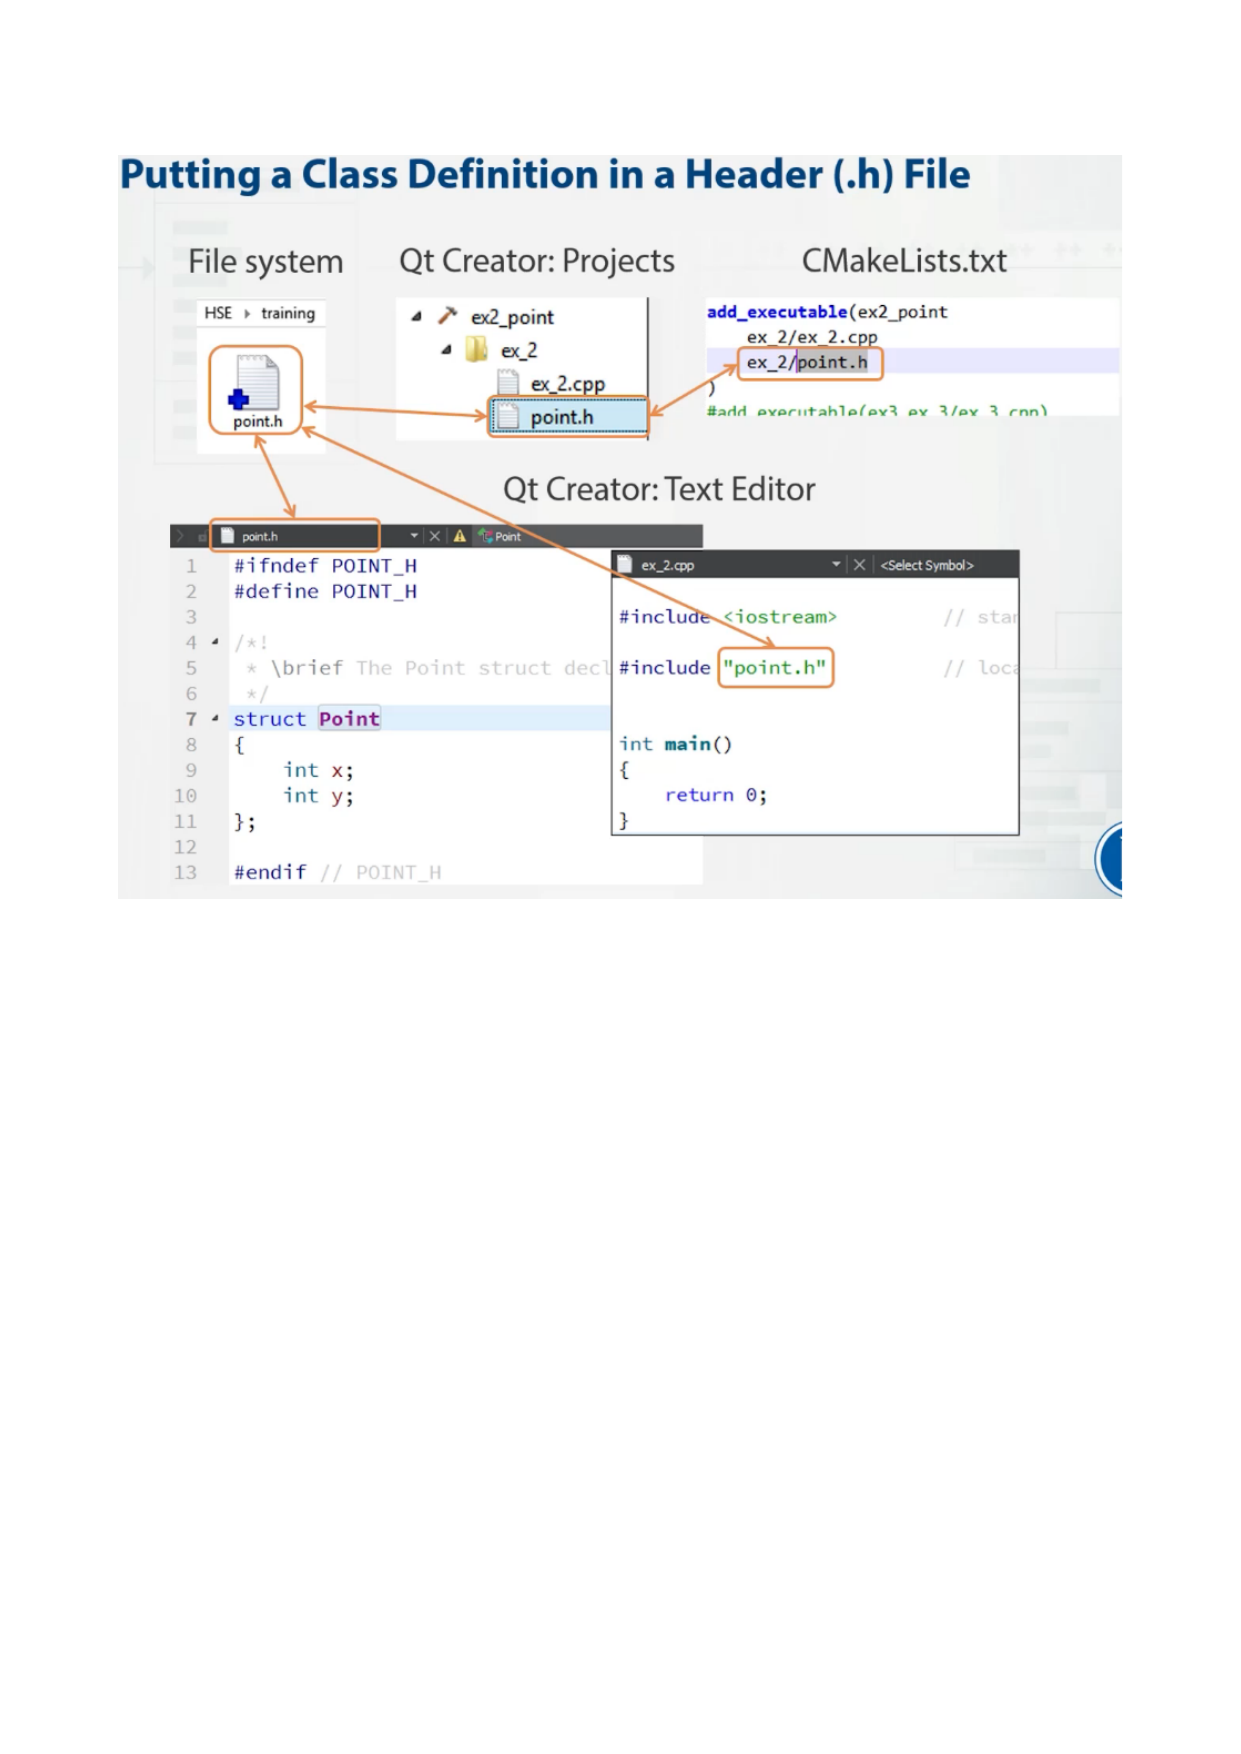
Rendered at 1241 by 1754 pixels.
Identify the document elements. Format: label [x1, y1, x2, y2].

picture [118, 155, 1123, 899]
